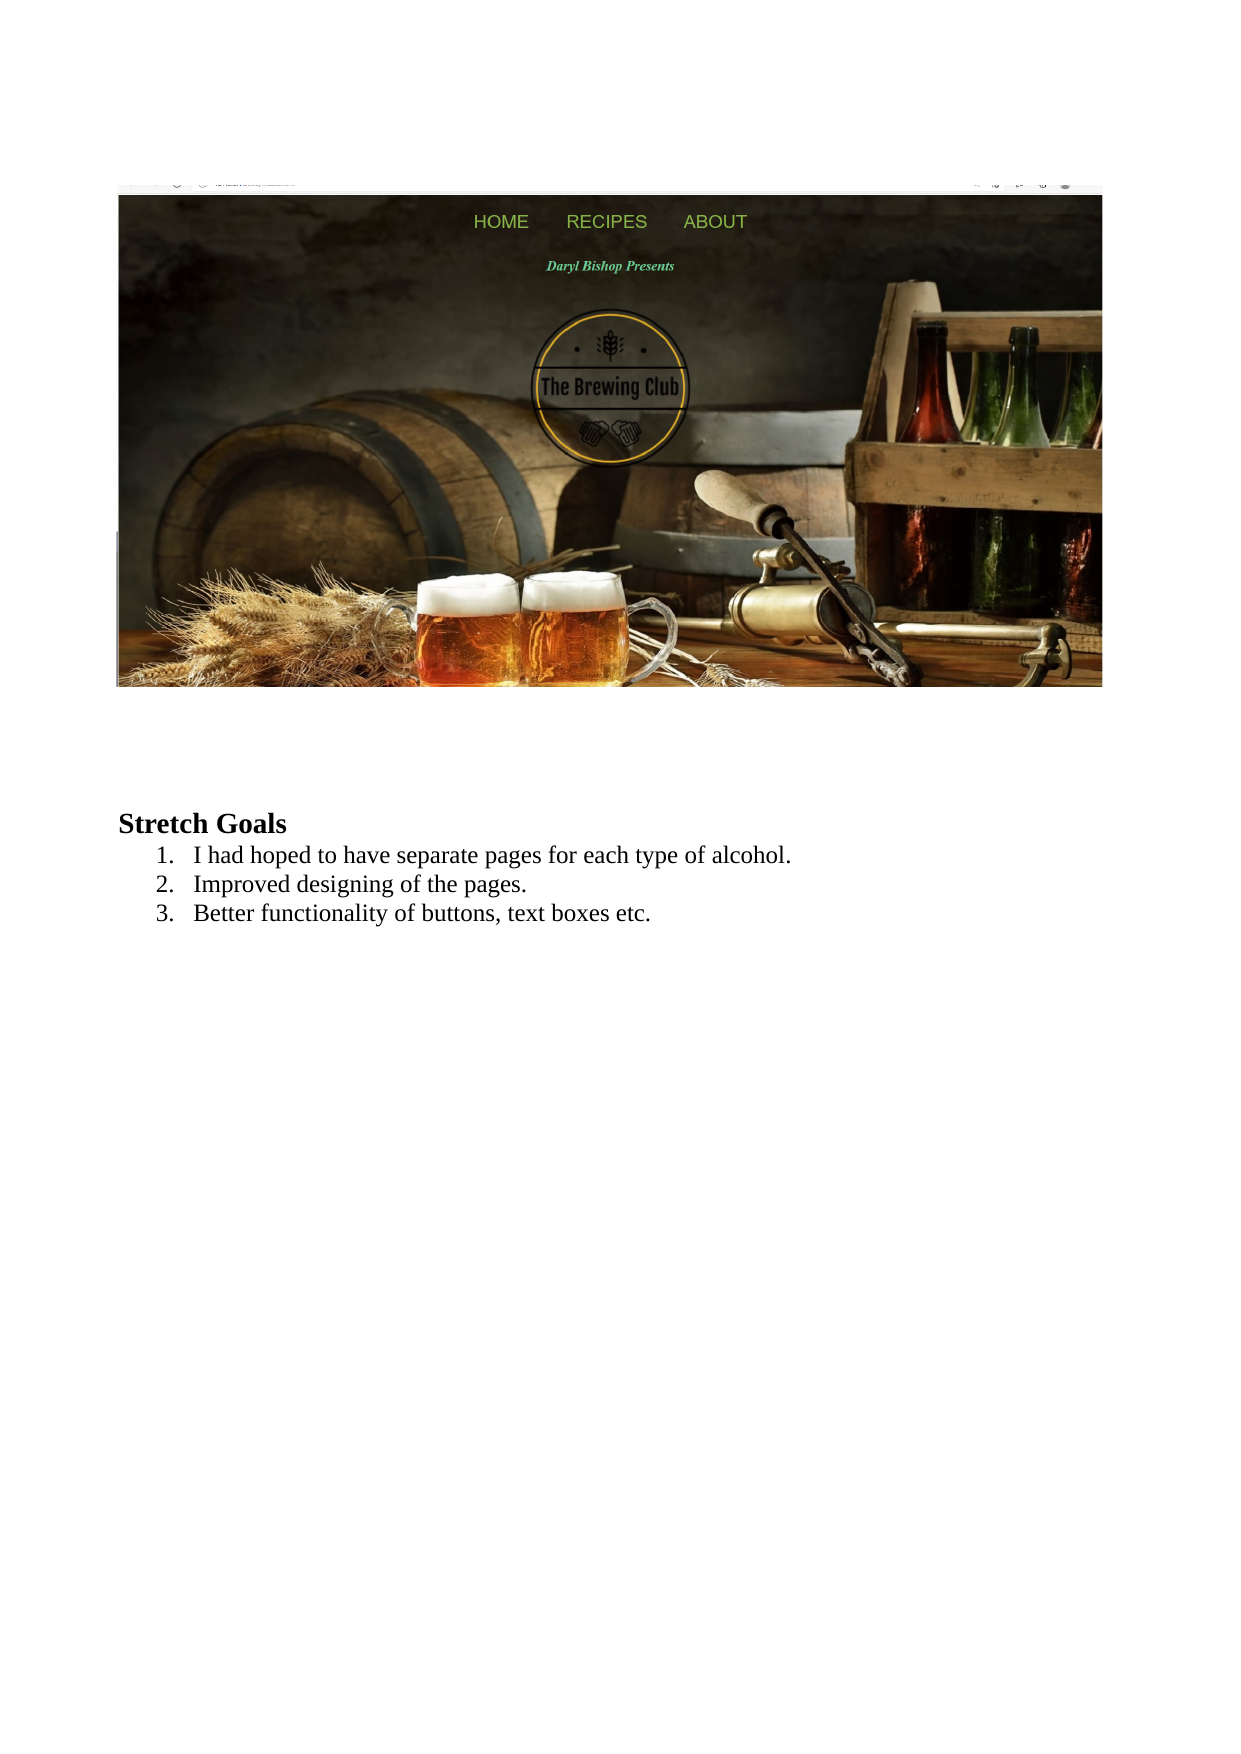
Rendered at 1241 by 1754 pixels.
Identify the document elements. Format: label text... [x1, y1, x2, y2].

list I had hoped to have separate pages for each type of alcohol. [156, 840, 1122, 869]
text Stretch Goals [118, 807, 1122, 840]
list Improved designing of the pages. [156, 869, 1122, 898]
list Better functionality of buttons, text boxes etc. [156, 898, 1122, 926]
